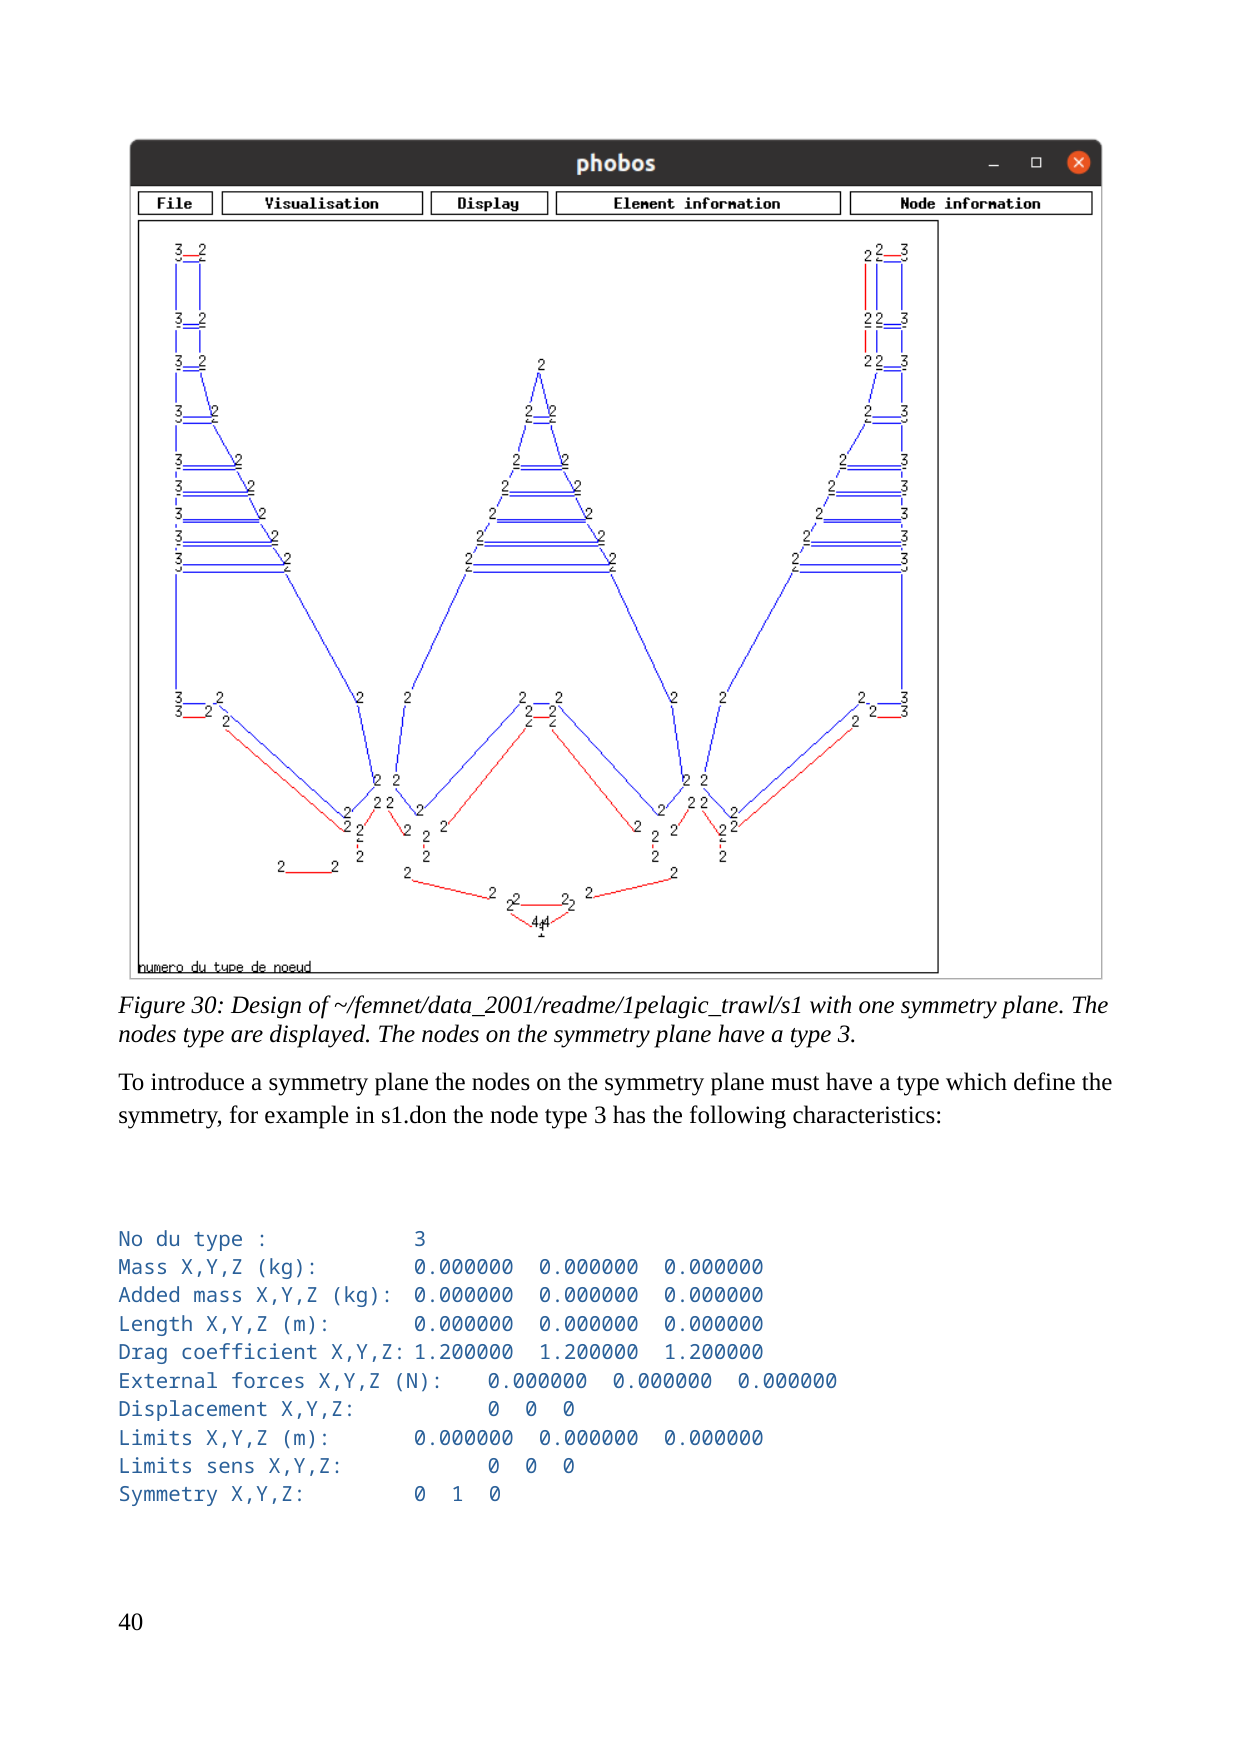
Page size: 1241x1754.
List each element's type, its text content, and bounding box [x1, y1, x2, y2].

text Limits sens X,Y,Z: 0 0 0 [118, 1451, 1122, 1479]
text Added mass X,Y,Z (kg): 0.000000 0.000000 0.000000 [118, 1281, 1122, 1309]
text Limits X,Y,Z (m): 0.000000 0.000000 0.000000 [118, 1423, 1122, 1451]
text Symmetry X,Y,Z: 0 1 0 [118, 1479, 1122, 1508]
picture [118, 130, 1114, 991]
text Length X,Y,Z (m): 0.000000 0.000000 0.000000 [118, 1309, 1122, 1337]
text To introduce a symmetry plane the nodes on the symmetry plane must have a type which define the symmetry, for example in s1.don the node type 3 has the following characteristics: [118, 1067, 1122, 1129]
text Drag coefficient X,Y,Z: 1.200000 1.200000 1.200000 [118, 1337, 1122, 1366]
text Figure 30: Design of ~/femnet/data_2001/readme/1pelagic_trawl/s1 with one symmetry plane. The nodes type are displayed. The nodes on the symmetry plane have a type 3. [118, 991, 1113, 1048]
text Displacement X,Y,Z: 0 0 0 [118, 1394, 1122, 1423]
text External forces X,Y,Z (N): 0.000000 0.000000 0.000000 [118, 1366, 1122, 1394]
text Mass X,Y,Z (kg): 0.000000 0.000000 0.000000 [118, 1252, 1122, 1281]
text No du type : 3 [118, 1224, 1122, 1252]
